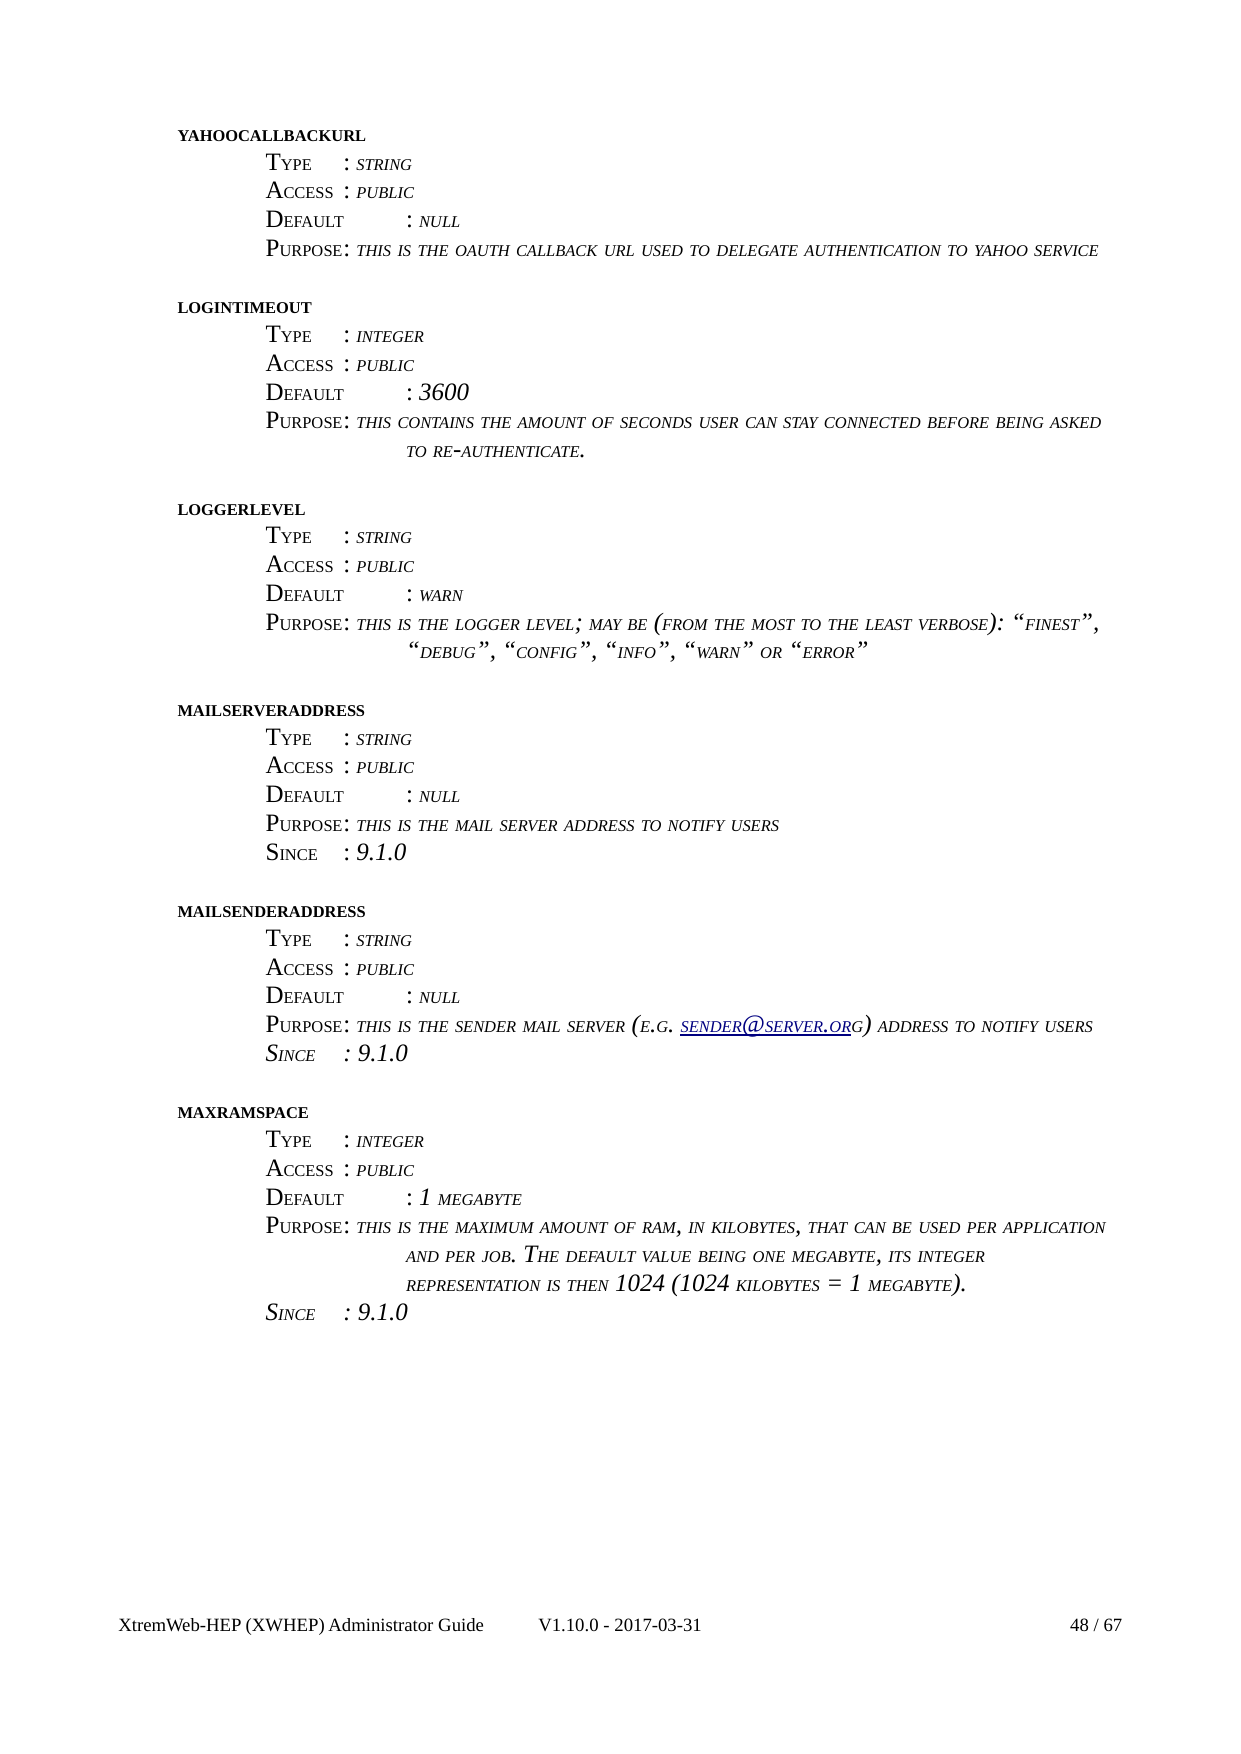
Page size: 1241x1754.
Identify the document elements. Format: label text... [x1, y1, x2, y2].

text mailsenderaddress [177, 894, 1122, 923]
text Type : integer [265, 319, 1122, 348]
text Type : string [265, 722, 1122, 751]
text maxramspace [177, 1096, 1122, 1124]
text Purpose : this contains the amount of seconds user can stay connected before being asked to re-authenticate. [265, 406, 1122, 463]
text Access : public [265, 348, 1122, 377]
text Default : null [265, 981, 1122, 1009]
text Type : string [265, 147, 1122, 176]
text Purpose : this is the maximum amount of ram, in kilobytes, that can be used per application and per job. The default value being one megabyte, its integer representation is then 1024 (1024 kilobytes = 1 megabyte). [265, 1211, 1122, 1297]
text Type : string [265, 923, 1122, 952]
text Since : 9.1.0 [265, 1038, 1122, 1067]
text Since : 9.1.0 [265, 837, 1122, 866]
text Access : public [265, 1153, 1122, 1182]
text loggerlevel [177, 492, 1122, 521]
text Default : 3600 [265, 377, 1122, 406]
text Since : 9.1.0 [265, 1297, 1122, 1326]
text Type : string [265, 521, 1122, 549]
text Access : public [265, 952, 1122, 981]
text Purpose : this is the sender mail server (e.g. sender@server.org) address to notify users [265, 1009, 1122, 1038]
text Default : null [265, 204, 1122, 233]
text Type : integer [265, 1124, 1122, 1153]
text Access : public [265, 751, 1122, 779]
text Default : 1 megabyte [265, 1182, 1122, 1211]
text Purpose : this is the oauth callback url used to delegate authentication to yahoo service [265, 233, 1122, 262]
text Access : public [265, 549, 1122, 578]
text Purpose : this is the mail server address to notify users [265, 808, 1122, 837]
text Access : public [265, 176, 1122, 204]
text Default : warn [265, 578, 1122, 607]
text logintimeout [177, 291, 1122, 319]
text yahoocallbackurl [177, 118, 1122, 147]
text mailserveraddress [177, 693, 1122, 722]
text Default : null [265, 779, 1122, 808]
text Purpose : this is the logger level; may be (from the most to the least verbose): “finest”, “debug”, “config”, “info”, “warn” or “error” [265, 607, 1122, 664]
